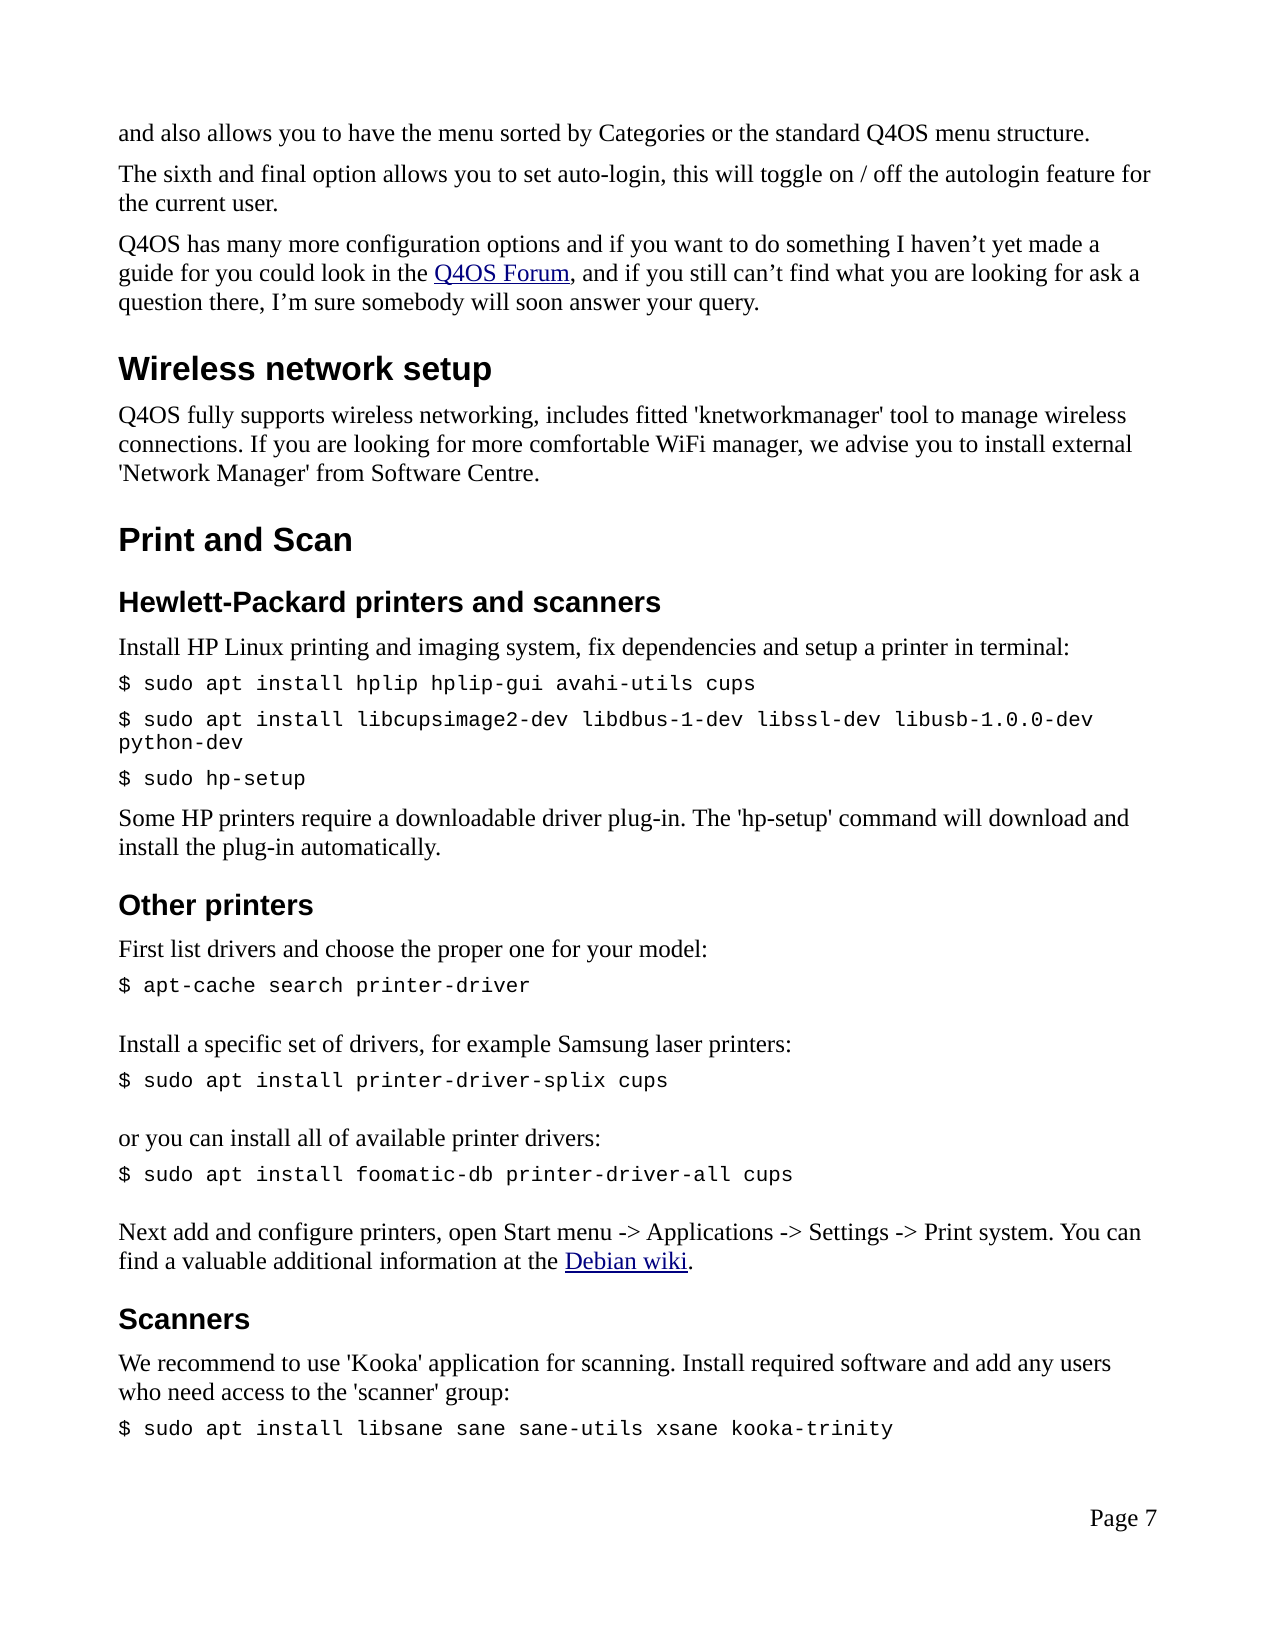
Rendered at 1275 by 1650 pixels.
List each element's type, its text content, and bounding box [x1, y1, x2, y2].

text Install HP Linux printing and imaging system, fix dependencies and setup a printer in terminal: [118, 632, 1157, 660]
text $ apt-cache search printer-driver [118, 976, 1157, 999]
text Q4OS fully supports wireless networking, includes fitted 'knetworkmanager' tool to manage wireless connections. If you are looking for more comfortable WiFi manager, we advise you to install external 'Network Manager' from Software Centre. [118, 400, 1157, 486]
text and also allows you to have the menu sorted by Categories or the standard Q4OS menu structure. [118, 118, 1157, 147]
text Install a specific set of drivers, for example Samsung laser printers: [118, 1029, 1157, 1057]
text $ sudo apt install libcupsimage2-dev libdbus-1-dev libssl-dev libusb-1.0.0-dev python-dev [118, 708, 1157, 756]
subtitle Other printers [118, 888, 1157, 922]
subtitle Scanners [118, 1302, 1157, 1336]
text $ sudo apt install hplip hplip-gui avahi-utils cups [118, 673, 1157, 697]
text $ sudo apt install foomatic-db printer-driver-all cups [118, 1164, 1157, 1188]
text Q4OS has many more configuration options and if you want to do something I haven’t yet made a guide for you could look in the Q4OS Forum, and if you still can’t find what you are looking for ask a question there, I’m sure somebody will soon answer your query. [118, 229, 1157, 316]
text $ sudo hp-setup [118, 768, 1157, 791]
subtitle Print and Scan [118, 520, 1157, 558]
subtitle Hewlett-Packard printers and scanners [118, 585, 1157, 619]
text Some HP printers require a downloadable driver plug-in. The 'hp-setup' command will download and install the plug-in automatically. [118, 803, 1157, 861]
text Next add and configure printers, open Start menu -> Applications -> Settings -> Print system. You can find a valuable additional information at the Debian wiki. [118, 1217, 1157, 1275]
text First list drivers and choose the proper one for your model: [118, 934, 1157, 963]
text $ sudo apt install libsane sane sane-utils xsane kooka-trinity [118, 1418, 1157, 1442]
text $ sudo apt install printer-driver-splix cups [118, 1070, 1157, 1093]
text We recommend to use 'Kooka' application for scanning. Install required software and add any users who need access to the 'scanner' group: [118, 1348, 1157, 1406]
text or you can install all of available printer drivers: [118, 1123, 1157, 1152]
text The sixth and final option allows you to set auto-login, this will toggle on / off the autologin feature for the current user. [118, 159, 1157, 217]
subtitle Wireless network setup [118, 349, 1157, 388]
